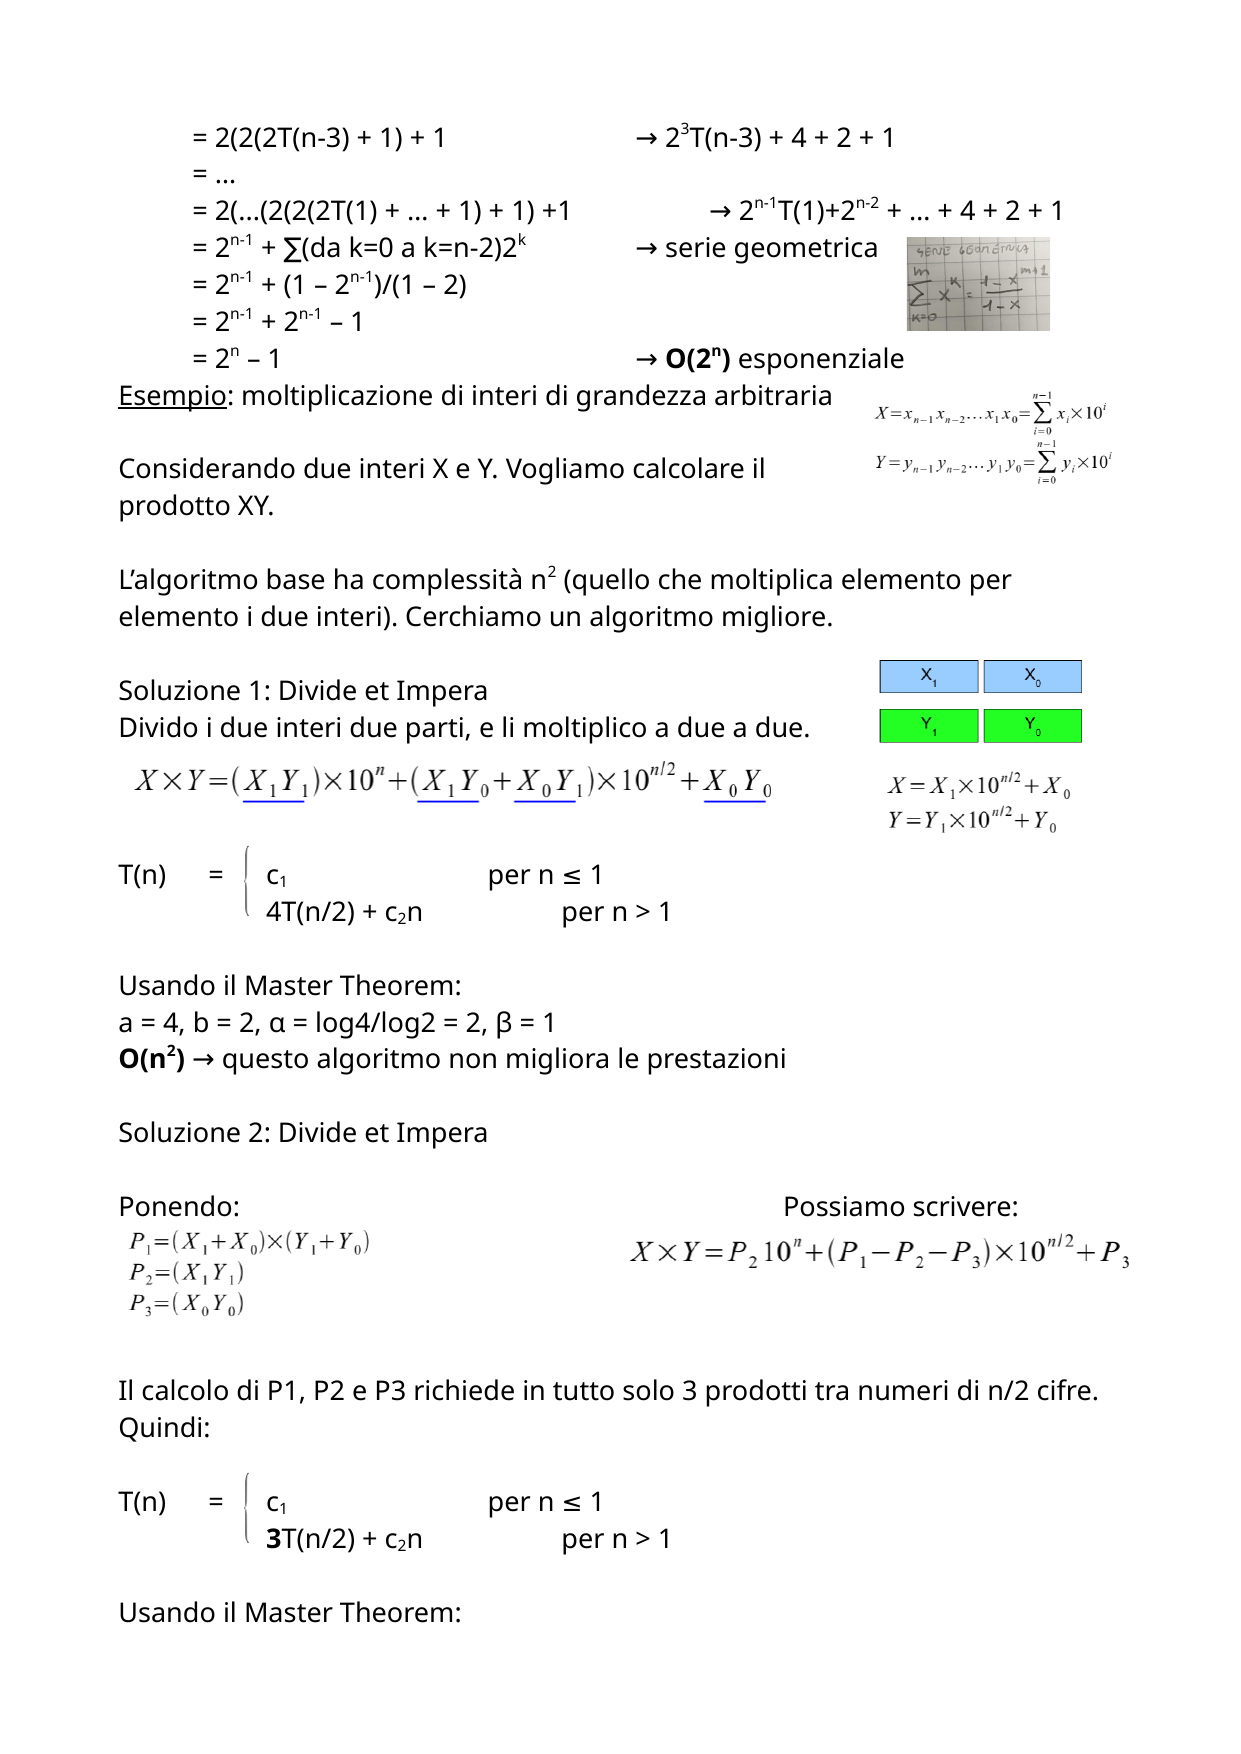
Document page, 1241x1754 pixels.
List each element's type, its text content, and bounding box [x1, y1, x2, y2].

text a = 4, b = 2, α = log4/log2 = 2, β = 1 [118, 1003, 1122, 1040]
text [1085, 671, 1122, 708]
text = 2n-1 + (1 – 2n-1)/(1 – 2) [118, 266, 906, 302]
text T(n) = [118, 1482, 242, 1519]
picture [920, 765, 1078, 835]
text = 2n-1 + 2n-1 – 1 [118, 302, 1122, 339]
text 3T(n/2) + c2n per n > 1 [118, 1519, 1122, 1556]
text T(n) = [118, 856, 242, 892]
text = 2n – 1 → O(2n) esponenziale [118, 339, 1122, 376]
text [1051, 266, 1122, 302]
picture [174, 1224, 379, 1319]
text Esempio: moltiplicazione di interi di grandezza arbitraria [118, 376, 1122, 413]
text Usando il Master Theorem: [118, 966, 1122, 1003]
picture [242, 1469, 248, 1544]
text Ponendo: Possiamo scrivere: [118, 1187, 1122, 1224]
text Soluzione 1: Divide et Impera [118, 671, 1025, 708]
text = 2(...(2(2(2T(1) + … + 1) + 1) +1 → 2n-1T(1)+2n-2 + … + 4 + 2 + 1 [118, 192, 1122, 229]
picture [131, 750, 792, 816]
picture [1025, 655, 1085, 748]
text c1 per n ≤ 1 [248, 856, 1122, 892]
text Soluzione 2: Divide et Impera [118, 1114, 1122, 1151]
text [1085, 708, 1122, 745]
text Usando il Master Theorem: [118, 1593, 1122, 1630]
text = 2(2(2T(n-3) + 1) + 1 → 23T(n-3) + 4 + 2 + 1 [118, 118, 1122, 155]
text L’algoritmo base ha complessità n2 (quello che moltiplica elemento per elemento i due interi). Cerchiamo un algoritmo migliore. [118, 561, 1122, 634]
text Considerando due interi X e Y. Vogliamo calcolare il prodotto XY. [118, 450, 1122, 524]
text Divido i due interi due parti, e li moltiplico a due a due. [118, 708, 1025, 745]
picture [242, 842, 248, 918]
text O(n2) → questo algoritmo non migliora le prestazioni [118, 1040, 1122, 1077]
text 4T(n/2) + c2n per n > 1 [118, 892, 1122, 929]
text c1 per n ≤ 1 [248, 1482, 1122, 1519]
text = … [118, 155, 1122, 192]
text Il calcolo di P1, P2 e P3 richiede in tutto solo 3 prodotti tra numeri di n/2 cifre. Quindi: [118, 1372, 1122, 1446]
picture [906, 386, 1120, 487]
text = 2n-1 + ∑(da k=0 a k=n-2)2k → serie geometrica [118, 229, 1122, 266]
picture [639, 1231, 1143, 1271]
picture [906, 238, 1051, 331]
